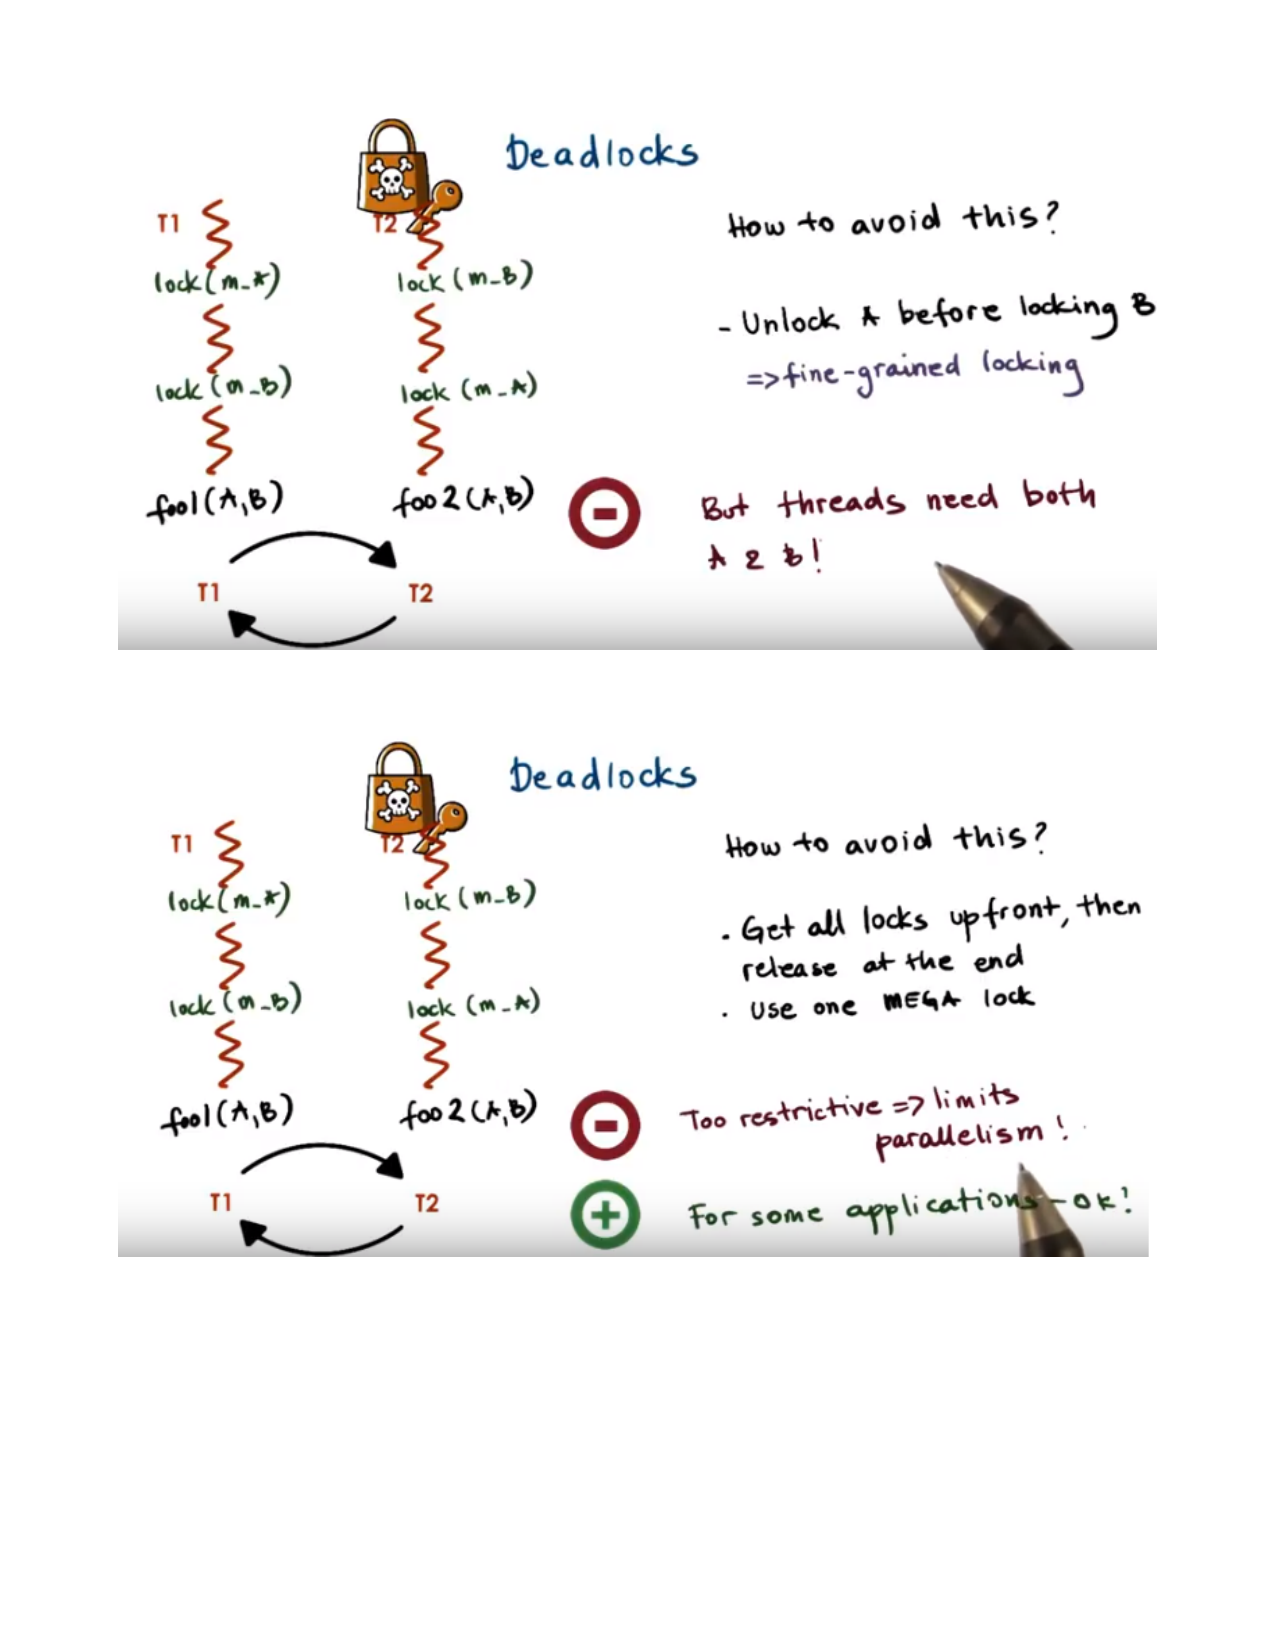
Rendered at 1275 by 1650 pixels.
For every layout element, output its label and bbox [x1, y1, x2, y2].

picture [118, 736, 1157, 1257]
picture [118, 118, 1157, 650]
